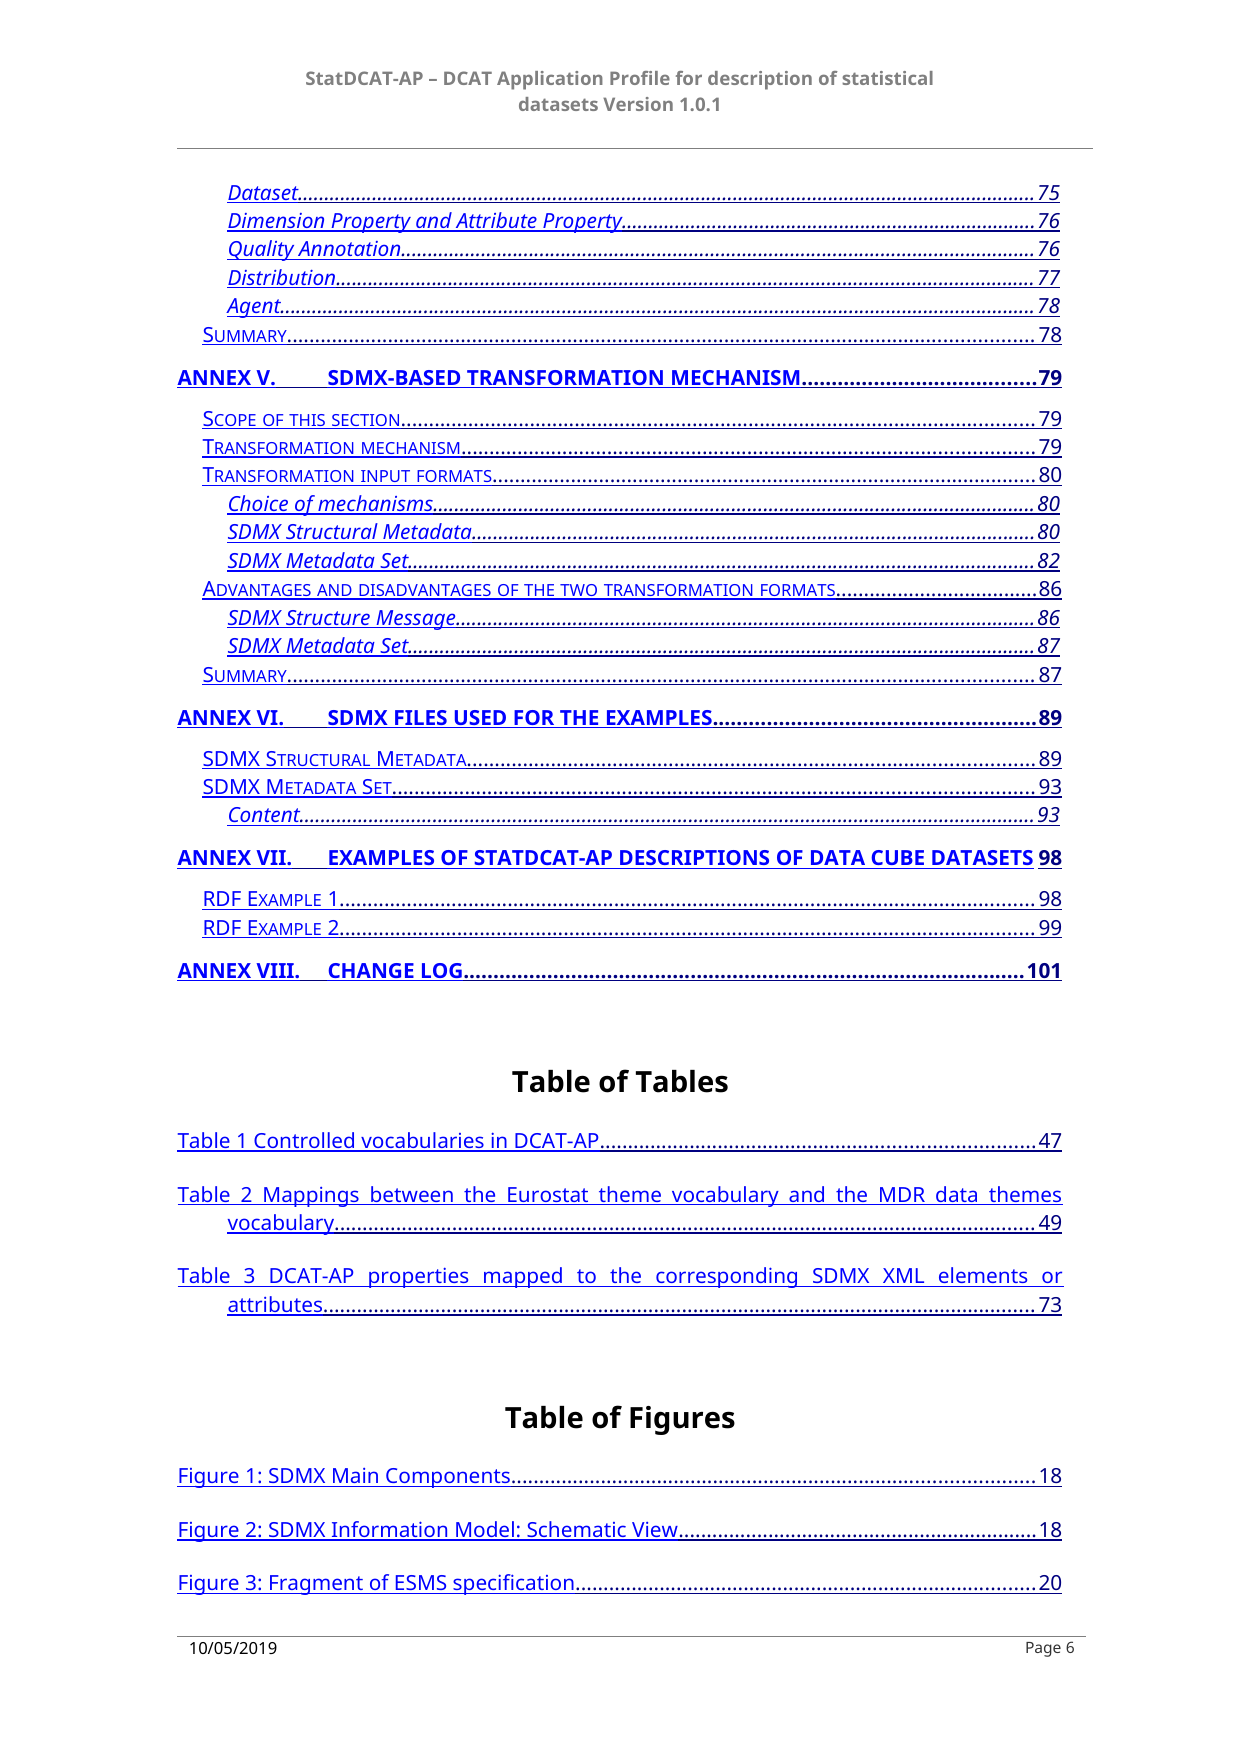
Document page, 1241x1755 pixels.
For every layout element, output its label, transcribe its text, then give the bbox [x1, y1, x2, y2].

text Quality Annotation 76 [227, 234, 1063, 263]
title Table of Tables [177, 1062, 1063, 1101]
text SDMX Structure Message 86 [227, 603, 1063, 631]
text Dimension Property and Attribute Property 76 [227, 206, 1063, 234]
text Distribution 77 [227, 263, 1063, 291]
text SDMX Metadata Set 93 [202, 772, 1063, 801]
text Annex VIII. Change Log 101 [177, 954, 1063, 984]
text Table 1 Controlled vocabularies in DCAT-AP 47 [177, 1126, 1063, 1155]
text Advantages and disadvantages of the two transformation formats 86 [202, 574, 1063, 603]
text SDMX Metadata Set 82 [227, 546, 1063, 574]
text Table 2 Mappings between the Eurostat theme vocabulary and the MDR data themes vocabulary 49 [177, 1205, 1063, 1237]
text Annex V. SDMX-based Transformation Mechanism 79 [177, 361, 1063, 391]
text Transformation input formats 80 [202, 461, 1063, 489]
title Table of Figures [177, 1397, 1063, 1437]
text SDMX Structural Metadata 89 [202, 744, 1063, 772]
text Dataset 75 [227, 178, 1063, 206]
text Annex VII. Examples of StatDCAT-AP descriptions of Data Cube DataSets 98 [177, 841, 1063, 872]
text Table 2 Mappings between the Eurostat theme vocabulary and the MDR data themes vocabulary 49 [177, 1180, 1063, 1204]
text Figure 1: SDMX Main Components 18 [177, 1462, 1063, 1490]
text SDMX Structural Metadata 80 [227, 517, 1063, 546]
text RDF Example 2 99 [202, 913, 1063, 941]
text Agent 78 [227, 291, 1063, 320]
text Choice of mechanisms 80 [227, 489, 1063, 517]
text Figure 3: Fragment of ESMS specification 20 [177, 1568, 1063, 1597]
text Transformation mechanism 79 [202, 432, 1063, 461]
text Scope of this section 79 [202, 404, 1063, 432]
text Summary 87 [202, 660, 1063, 688]
text Summary 78 [202, 320, 1063, 348]
text Table 3 DCAT-AP properties mapped to the corresponding SDMX XML elements or attributes 73 [177, 1287, 1063, 1318]
text Annex VI. SDMX Files used for the examples 89 [177, 701, 1063, 731]
text RDF Example 1 98 [202, 884, 1063, 913]
text SDMX Metadata Set 87 [227, 631, 1063, 660]
text Figure 2: SDMX Information Model: Schematic View 18 [177, 1515, 1063, 1543]
text Content 93 [227, 801, 1063, 829]
text Table 3 DCAT-AP properties mapped to the corresponding SDMX XML elements or attributes 73 [177, 1262, 1063, 1286]
